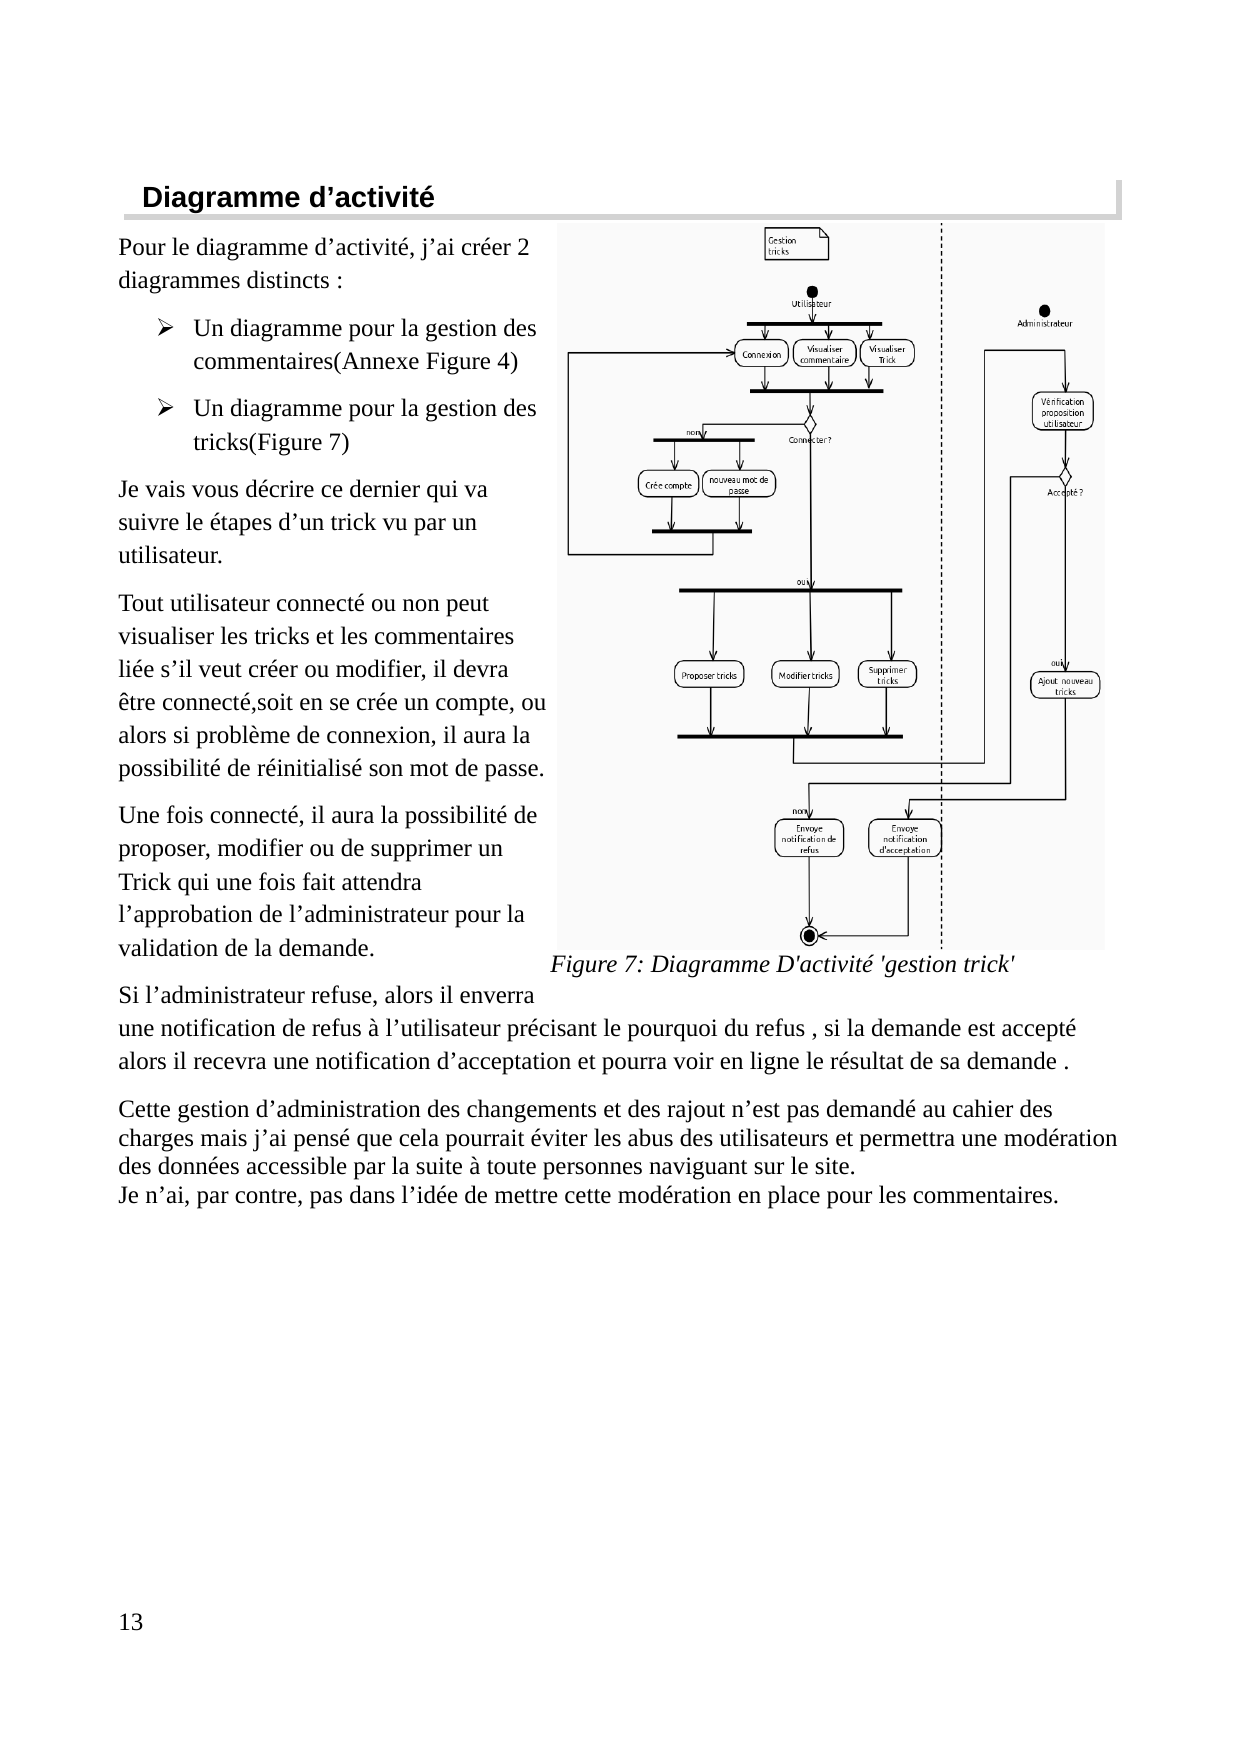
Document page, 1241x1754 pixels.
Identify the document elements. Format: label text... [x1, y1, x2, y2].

list Un diagramme pour la gestion des commentaires(Annexe Figure 4) [156, 313, 550, 375]
text Tout utilisateur connecté ou non peut visualiser les tricks et les commentaires liée s’il veut créer ou modifier, il devra être connecté,soit en se crée un compte, ou alors si problème de connexion, il aura la possibilité de réinitialisé son mot de passe. [118, 588, 550, 782]
text [550, 978, 1112, 993]
text Si l’administrateur refuse, alors il enverra une notification de refus à l’utilisateur précisant le pourquoi du refus , si la demande est accepté alors il recevra une notification d’acceptation et pourra voir en ligne le résultat de sa demande . [118, 980, 1122, 1075]
picture [557, 223, 1105, 950]
text Figure 7: Diagramme D'activité 'gestion trick' [550, 236, 1112, 978]
text Une fois connecté, il aura la possibilité de proposer, modifier ou de supprimer un Trick qui une fois fait attendra l’approbation de l’administrateur pour la validation de la demande. [118, 801, 550, 961]
text Cette gestion d’administration des changements et des rajout n’est pas demandé au cahier des charges mais j’ai pensé que cela pourrait éviter les abus des utilisateurs et permettra une modération des données accessible par la suite à toute personnes naviguant sur le site. [118, 1094, 1122, 1180]
text Je vais vous décrire ce dernier qui va suivre le étapes d’un trick vu par un utilisateur. [118, 474, 550, 569]
text Je n’ai, par contre, pas dans l’idée de mettre cette modération en place pour les commentaires. [118, 1180, 1122, 1209]
text Pour le diagramme d’activité, j’ai créer 2 diagrammes distincts : [118, 223, 557, 294]
subtitle Diagramme d’activité [118, 180, 1116, 214]
list Un diagramme pour la gestion des tricks(Figure 7) [156, 393, 550, 455]
